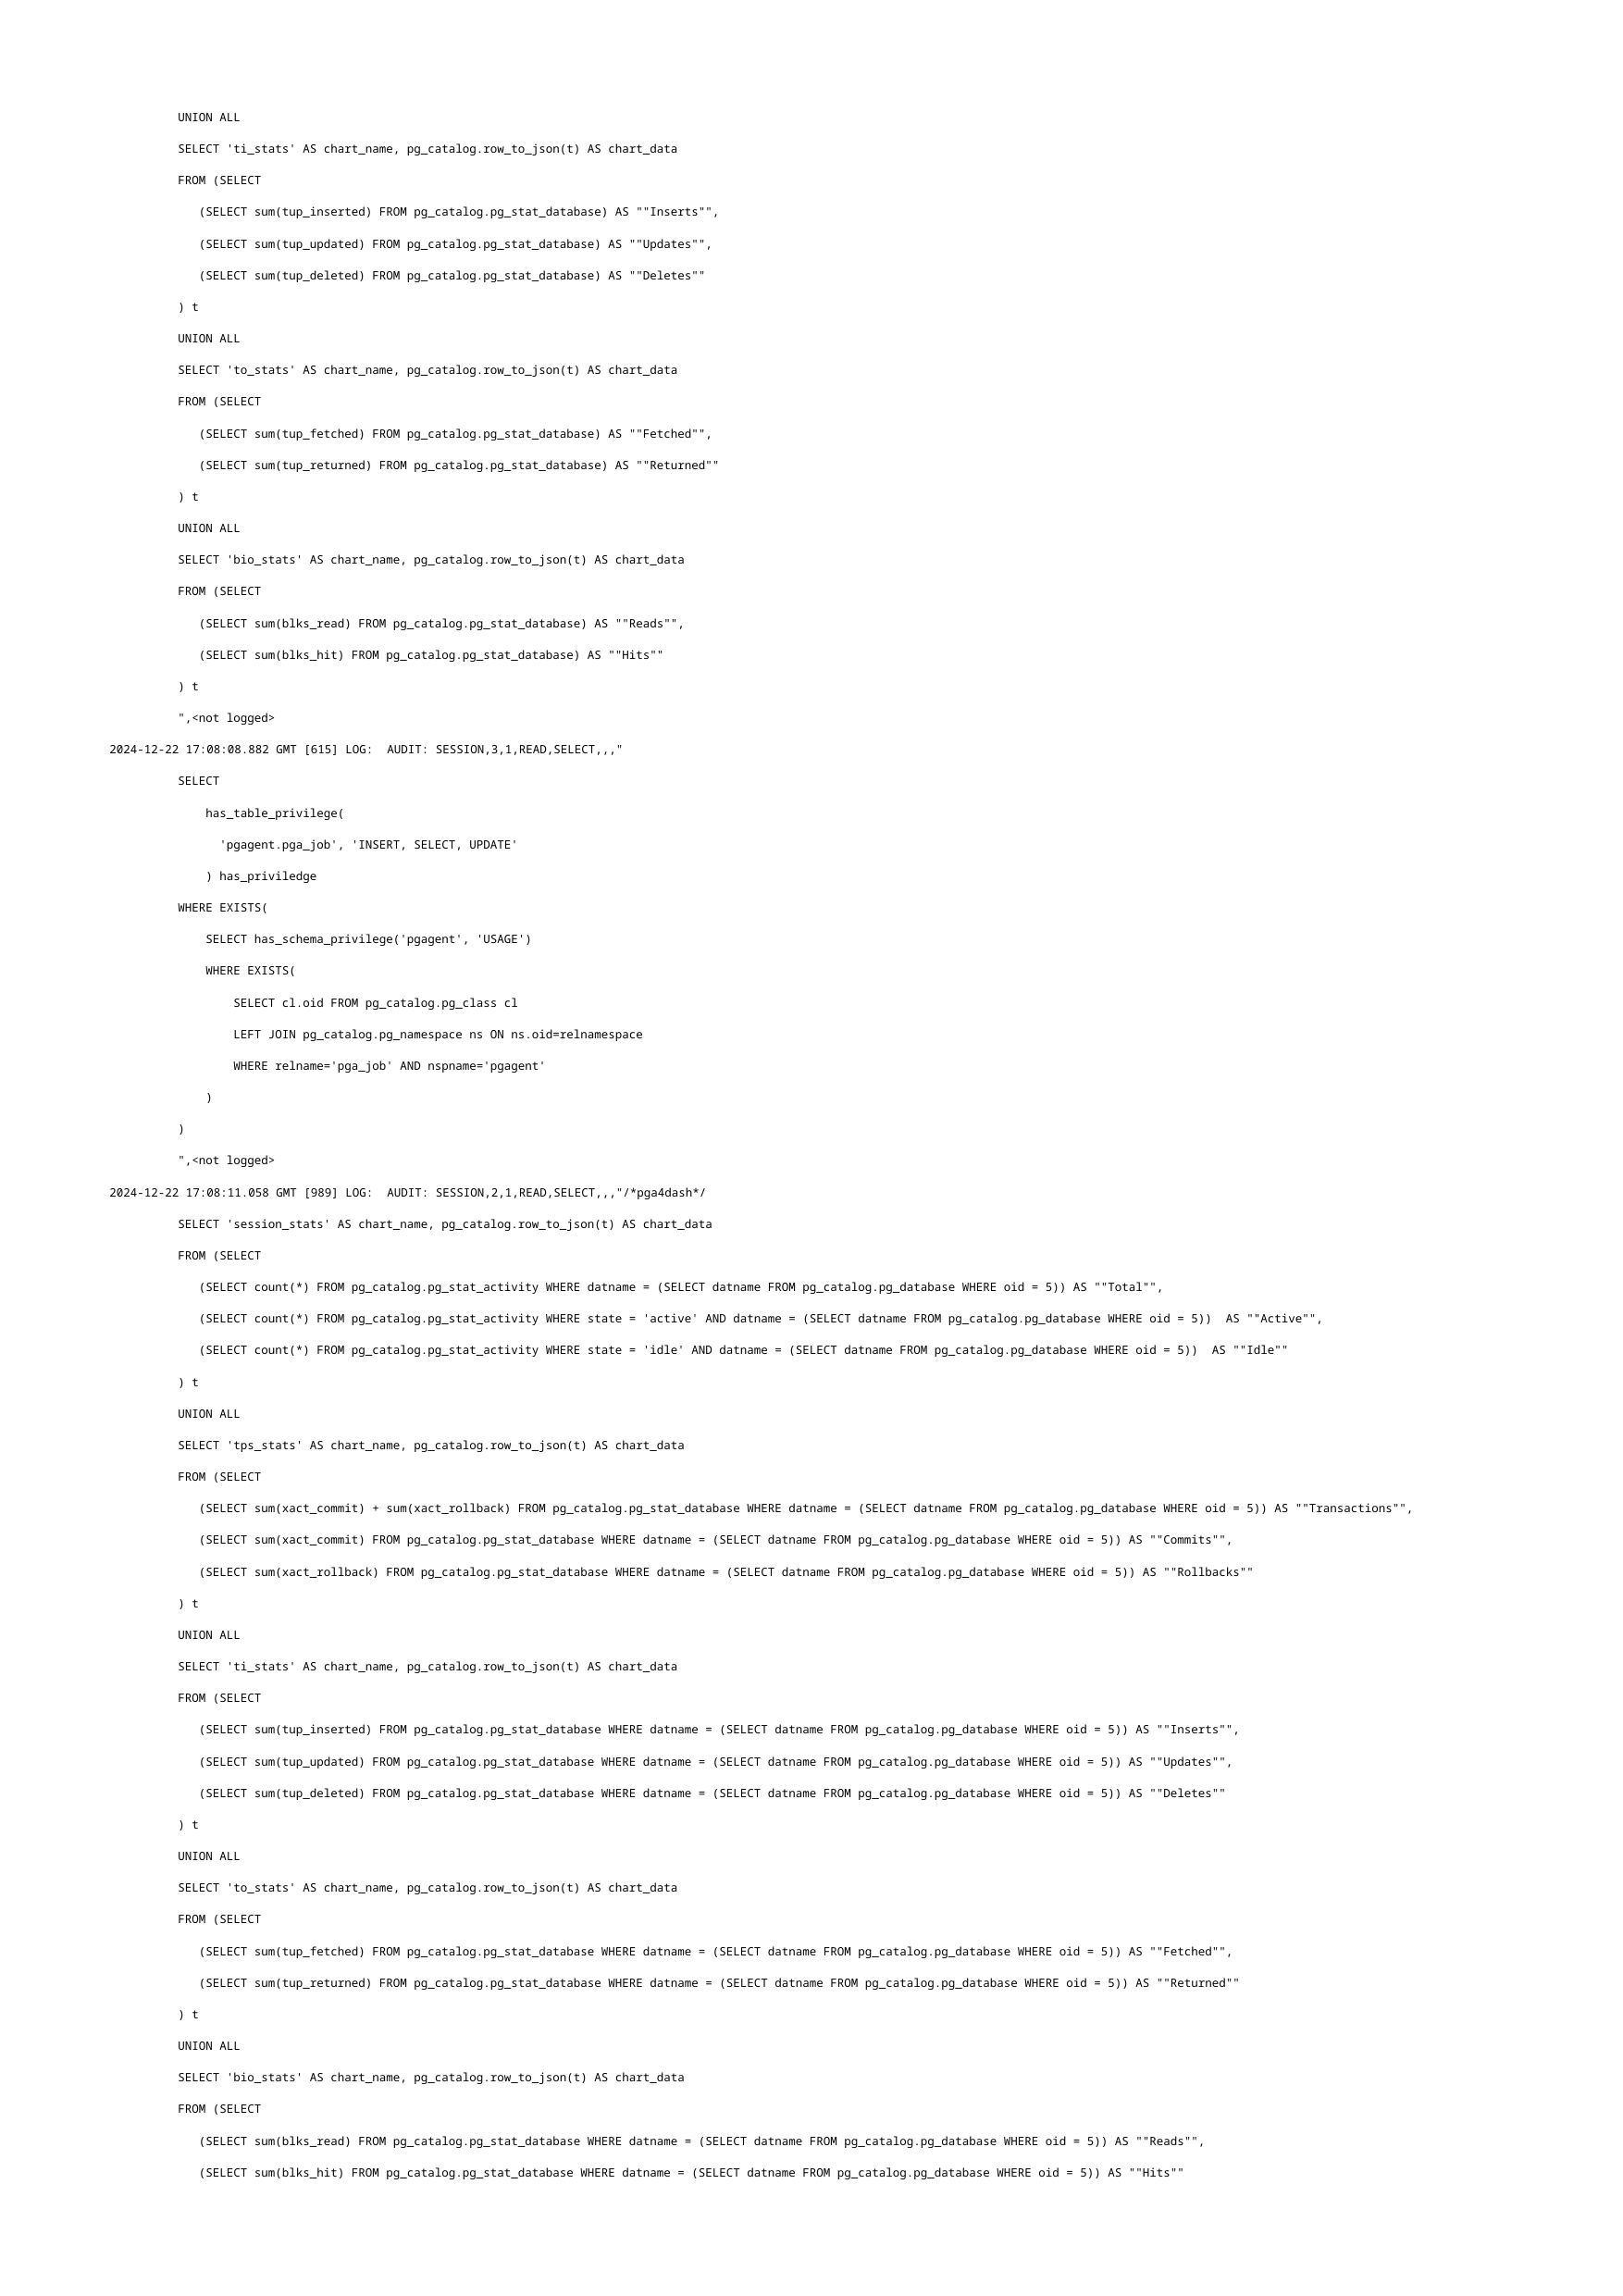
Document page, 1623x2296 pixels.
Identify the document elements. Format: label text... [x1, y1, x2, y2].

text (SELECT sum(blks_read) FROM pg_catalog.pg_stat_database WHERE datname = (SELECT datname FROM pg_catalog.pg_database WHERE oid = 5)) AS ""Reads"", [109, 2133, 1514, 2149]
text UNION ALL [109, 2038, 1514, 2054]
text ) [109, 1089, 1514, 1105]
text LEFT JOIN pg_catalog.pg_namespace ns ON ns.oid=relnamespace [109, 1026, 1514, 1042]
text SELECT [109, 774, 1514, 789]
text ) t [109, 678, 1514, 694]
text SELECT has_schema_privilege('pgagent', 'USAGE') [109, 931, 1514, 947]
text FROM (SELECT [109, 1912, 1514, 1928]
text UNION ALL [109, 109, 1514, 125]
text UNION ALL [109, 1627, 1514, 1643]
text FROM (SELECT [109, 584, 1514, 600]
text WHERE EXISTS( [109, 900, 1514, 915]
text ) t [109, 489, 1514, 504]
text (SELECT count(*) FROM pg_catalog.pg_stat_activity WHERE state = 'active' AND datname = (SELECT datname FROM pg_catalog.pg_database WHERE oid = 5)) AS ""Active"", [109, 1310, 1514, 1326]
text ",<not logged> [109, 710, 1514, 726]
text ) has_priviledge [109, 868, 1514, 884]
text SELECT 'session_stats' AS chart_name, pg_catalog.row_to_json(t) AS chart_data [109, 1216, 1514, 1232]
text (SELECT sum(blks_read) FROM pg_catalog.pg_stat_database) AS ""Reads"", [109, 615, 1514, 631]
text (SELECT sum(blks_hit) FROM pg_catalog.pg_stat_database WHERE datname = (SELECT datname FROM pg_catalog.pg_database WHERE oid = 5)) AS ""Hits"" [109, 2165, 1514, 2180]
text has_table_privilege( [109, 805, 1514, 821]
text SELECT 'tps_stats' AS chart_name, pg_catalog.row_to_json(t) AS chart_data [109, 1437, 1514, 1453]
text FROM (SELECT [109, 1690, 1514, 1706]
text (SELECT sum(tup_inserted) FROM pg_catalog.pg_stat_database WHERE datname = (SELECT datname FROM pg_catalog.pg_database WHERE oid = 5)) AS ""Inserts"", [109, 1722, 1514, 1738]
text (SELECT sum(tup_fetched) FROM pg_catalog.pg_stat_database WHERE datname = (SELECT datname FROM pg_catalog.pg_database WHERE oid = 5)) AS ""Fetched"", [109, 1943, 1514, 1959]
text UNION ALL [109, 520, 1514, 536]
text (SELECT sum(xact_commit) FROM pg_catalog.pg_stat_database WHERE datname = (SELECT datname FROM pg_catalog.pg_database WHERE oid = 5)) AS ""Commits"", [109, 1533, 1514, 1548]
text SELECT cl.oid FROM pg_catalog.pg_class cl [109, 995, 1514, 1011]
text SELECT 'bio_stats' AS chart_name, pg_catalog.row_to_json(t) AS chart_data [109, 552, 1514, 567]
text WHERE relname='pga_job' AND nspname='pgagent' [109, 1058, 1514, 1074]
text ) t [109, 1817, 1514, 1832]
text (SELECT sum(tup_fetched) FROM pg_catalog.pg_stat_database) AS ""Fetched"", [109, 426, 1514, 441]
text FROM (SELECT [109, 1247, 1514, 1263]
text (SELECT sum(xact_rollback) FROM pg_catalog.pg_stat_database WHERE datname = (SELECT datname FROM pg_catalog.pg_database WHERE oid = 5)) AS ""Rollbacks"" [109, 1564, 1514, 1580]
text FROM (SELECT [109, 172, 1514, 188]
text FROM (SELECT [109, 394, 1514, 410]
text ",<not logged> [109, 1153, 1514, 1169]
text SELECT 'ti_stats' AS chart_name, pg_catalog.row_to_json(t) AS chart_data [109, 1658, 1514, 1674]
text ) [109, 1121, 1514, 1136]
text UNION ALL [109, 330, 1514, 346]
text (SELECT sum(tup_inserted) FROM pg_catalog.pg_stat_database) AS ""Inserts"", [109, 205, 1514, 220]
text ) t [109, 2006, 1514, 2022]
text ) t [109, 1374, 1514, 1390]
text (SELECT sum(tup_deleted) FROM pg_catalog.pg_stat_database WHERE datname = (SELECT datname FROM pg_catalog.pg_database WHERE oid = 5)) AS ""Deletes"" [109, 1785, 1514, 1801]
text 2024-12-22 17:08:08.882 GMT [615] LOG: AUDIT: SESSION,3,1,READ,SELECT,,," [109, 741, 1514, 757]
text (SELECT sum(tup_returned) FROM pg_catalog.pg_stat_database) AS ""Returned"" [109, 457, 1514, 473]
text WHERE EXISTS( [109, 963, 1514, 979]
text FROM (SELECT [109, 1469, 1514, 1484]
text 2024-12-22 17:08:11.058 GMT [989] LOG: AUDIT: SESSION,2,1,READ,SELECT,,,"/*pga4dash*/ [109, 1185, 1514, 1200]
text (SELECT sum(tup_deleted) FROM pg_catalog.pg_stat_database) AS ""Deletes"" [109, 267, 1514, 283]
text (SELECT sum(tup_returned) FROM pg_catalog.pg_stat_database WHERE datname = (SELECT datname FROM pg_catalog.pg_database WHERE oid = 5)) AS ""Returned"" [109, 1975, 1514, 1991]
text (SELECT count(*) FROM pg_catalog.pg_stat_activity WHERE state = 'idle' AND datname = (SELECT datname FROM pg_catalog.pg_database WHERE oid = 5)) AS ""Idle"" [109, 1343, 1514, 1359]
text SELECT 'to_stats' AS chart_name, pg_catalog.row_to_json(t) AS chart_data [109, 1880, 1514, 1895]
text SELECT 'to_stats' AS chart_name, pg_catalog.row_to_json(t) AS chart_data [109, 362, 1514, 378]
text SELECT 'ti_stats' AS chart_name, pg_catalog.row_to_json(t) AS chart_data [109, 141, 1514, 156]
text ) t [109, 1595, 1514, 1611]
text ) t [109, 299, 1514, 315]
text (SELECT sum(tup_updated) FROM pg_catalog.pg_stat_database) AS ""Updates"", [109, 236, 1514, 252]
text 'pgagent.pga_job', 'INSERT, SELECT, UPDATE' [109, 837, 1514, 852]
text UNION ALL [109, 1848, 1514, 1864]
text FROM (SELECT [109, 2102, 1514, 2117]
text (SELECT count(*) FROM pg_catalog.pg_stat_activity WHERE datname = (SELECT datname FROM pg_catalog.pg_database WHERE oid = 5)) AS ""Total"", [109, 1279, 1514, 1295]
text UNION ALL [109, 1406, 1514, 1421]
text SELECT 'bio_stats' AS chart_name, pg_catalog.row_to_json(t) AS chart_data [109, 2069, 1514, 2085]
text (SELECT sum(tup_updated) FROM pg_catalog.pg_stat_database WHERE datname = (SELECT datname FROM pg_catalog.pg_database WHERE oid = 5)) AS ""Updates"", [109, 1754, 1514, 1769]
text (SELECT sum(blks_hit) FROM pg_catalog.pg_stat_database) AS ""Hits"" [109, 647, 1514, 663]
text (SELECT sum(xact_commit) + sum(xact_rollback) FROM pg_catalog.pg_stat_database WHERE datname = (SELECT datname FROM pg_catalog.pg_database WHERE oid = 5)) AS ""Transactions"", [109, 1500, 1514, 1516]
